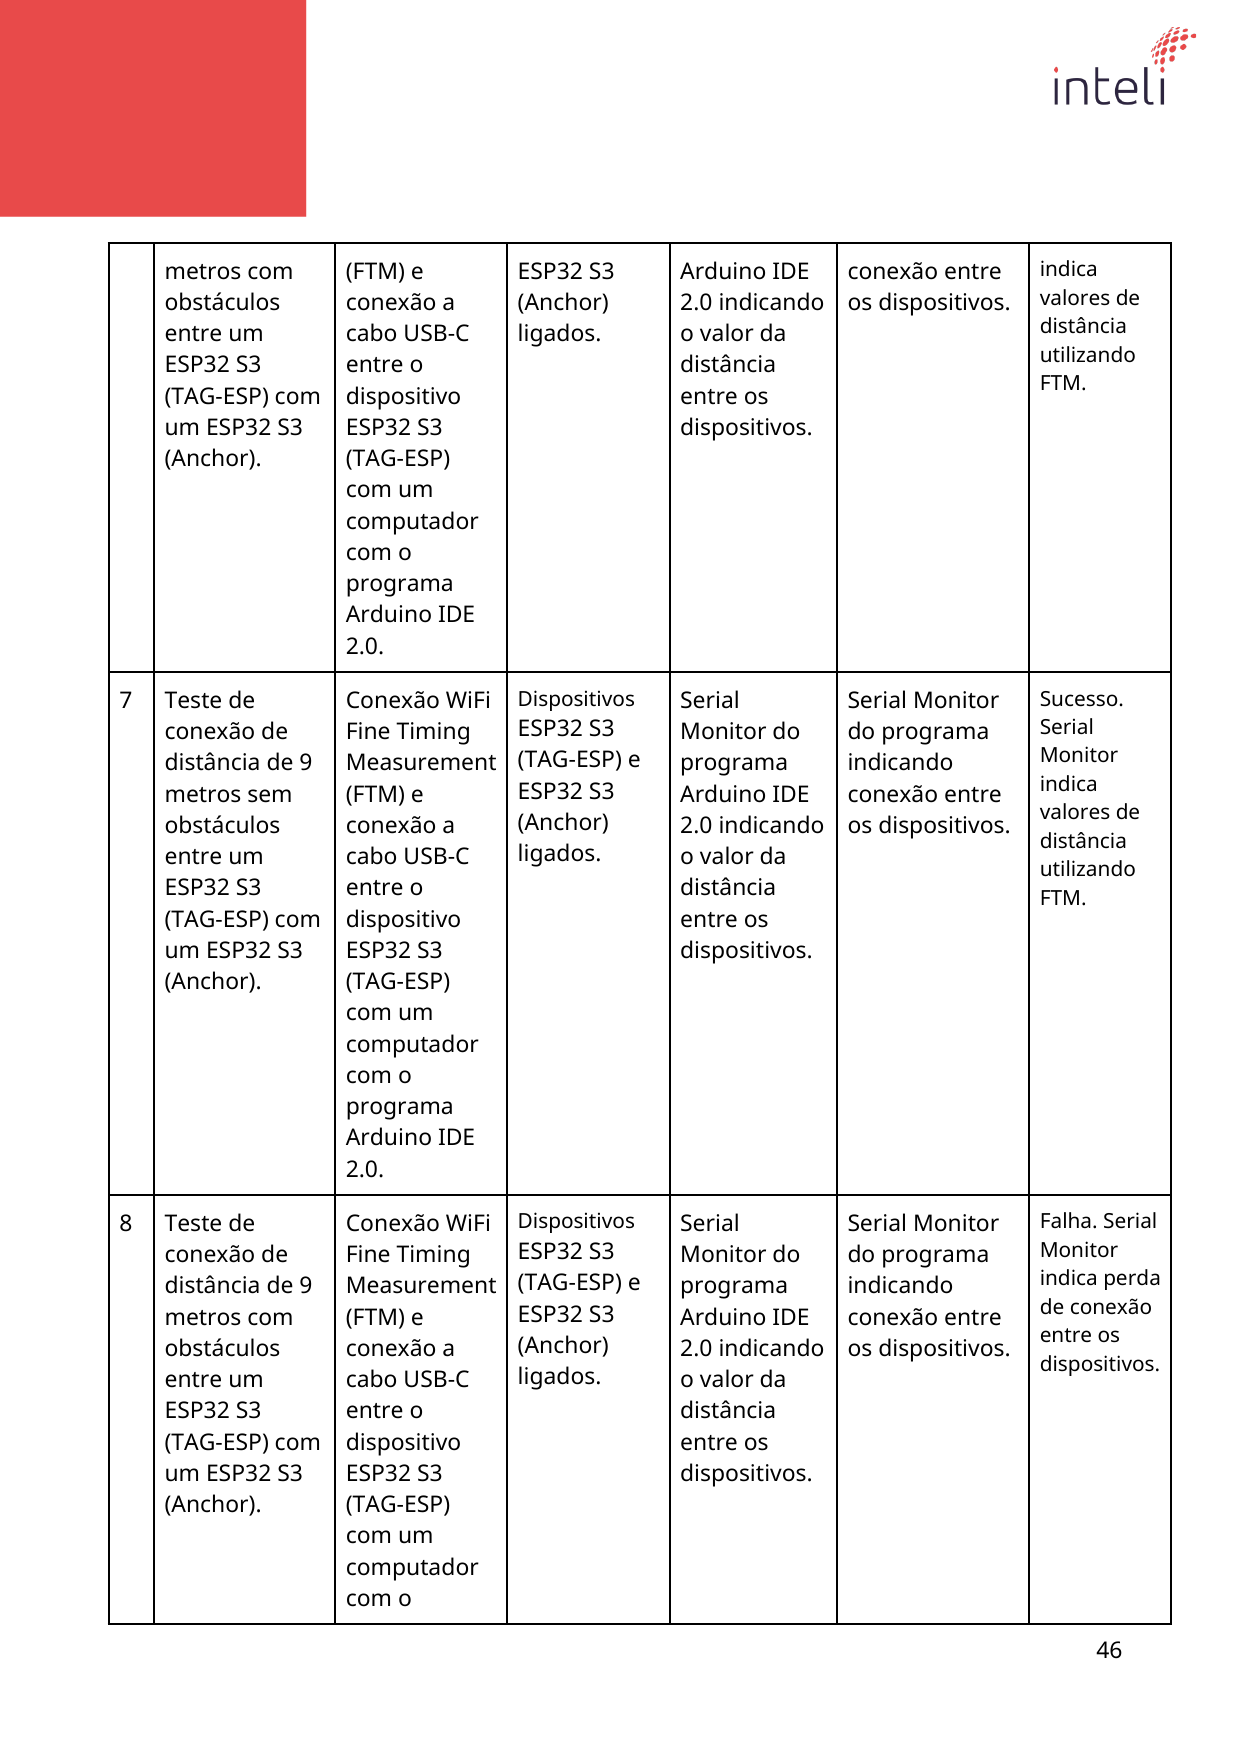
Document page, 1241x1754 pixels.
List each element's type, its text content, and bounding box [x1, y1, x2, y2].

table_cell Dispositivos ESP32 S3 (TAG-ESP) e ESP32 S3 (Anchor) ligados. [508, 673, 669, 1194]
picture [0, 0, 307, 217]
table_cell conexão entre os dispositivos. [838, 244, 1028, 671]
table_cell Conexão WiFi Fine Timing Measurement (FTM) e conexão a cabo USB-C entre o dispositivo ESP32 S3 (TAG-ESP) com um computador com o programa Arduino IDE 2.0. [336, 673, 506, 1194]
table_cell 8 [110, 1196, 153, 1623]
table_cell Serial Monitor do programa indicando conexão entre os dispositivos. [838, 1196, 1028, 1623]
table_cell Sucesso. Serial Monitor indica valores de distância utilizando FTM. [1030, 673, 1170, 1194]
table_cell Serial Monitor do programa Arduino IDE 2.0 indicando o valor da distância entre os dispositivos. [671, 1196, 836, 1623]
picture [1054, 27, 1197, 105]
table_cell Falha. Serial Monitor indica perda de conexão entre os dispositivos. [1030, 1196, 1170, 1623]
table_cell Conexão WiFi Fine Timing Measurement (FTM) e conexão a cabo USB-C entre o dispositivo ESP32 S3 (TAG-ESP) com um computador com o [336, 1196, 506, 1623]
table_cell Serial Monitor do programa Arduino IDE 2.0 indicando o valor da distância entre os dispositivos. [671, 673, 836, 1194]
table_cell Dispositivos ESP32 S3 (TAG-ESP) e ESP32 S3 (Anchor) ligados. [508, 1196, 669, 1623]
table_cell Teste de conexão de distância de 9 metros sem obstáculos entre um ESP32 S3 (TAG-ESP) com um ESP32 S3 (Anchor). [155, 673, 334, 1194]
table_cell [110, 244, 153, 671]
table_cell Teste de conexão de distância de 9 metros com obstáculos entre um ESP32 S3 (TAG-ESP) com um ESP32 S3 (Anchor). [155, 1196, 334, 1623]
table_cell 7 [110, 673, 153, 1194]
table_cell ESP32 S3 (Anchor) ligados. [508, 244, 669, 671]
table_cell (FTM) e conexão a cabo USB-C entre o dispositivo ESP32 S3 (TAG-ESP) com um computador com o programa Arduino IDE 2.0. [336, 244, 506, 671]
table_cell Arduino IDE 2.0 indicando o valor da distância entre os dispositivos. [671, 244, 836, 671]
table_cell indica valores de distância utilizando FTM. [1030, 244, 1170, 671]
table_cell Serial Monitor do programa indicando conexão entre os dispositivos. [838, 673, 1028, 1194]
table_cell metros com obstáculos entre um ESP32 S3 (TAG-ESP) com um ESP32 S3 (Anchor). [155, 244, 334, 671]
